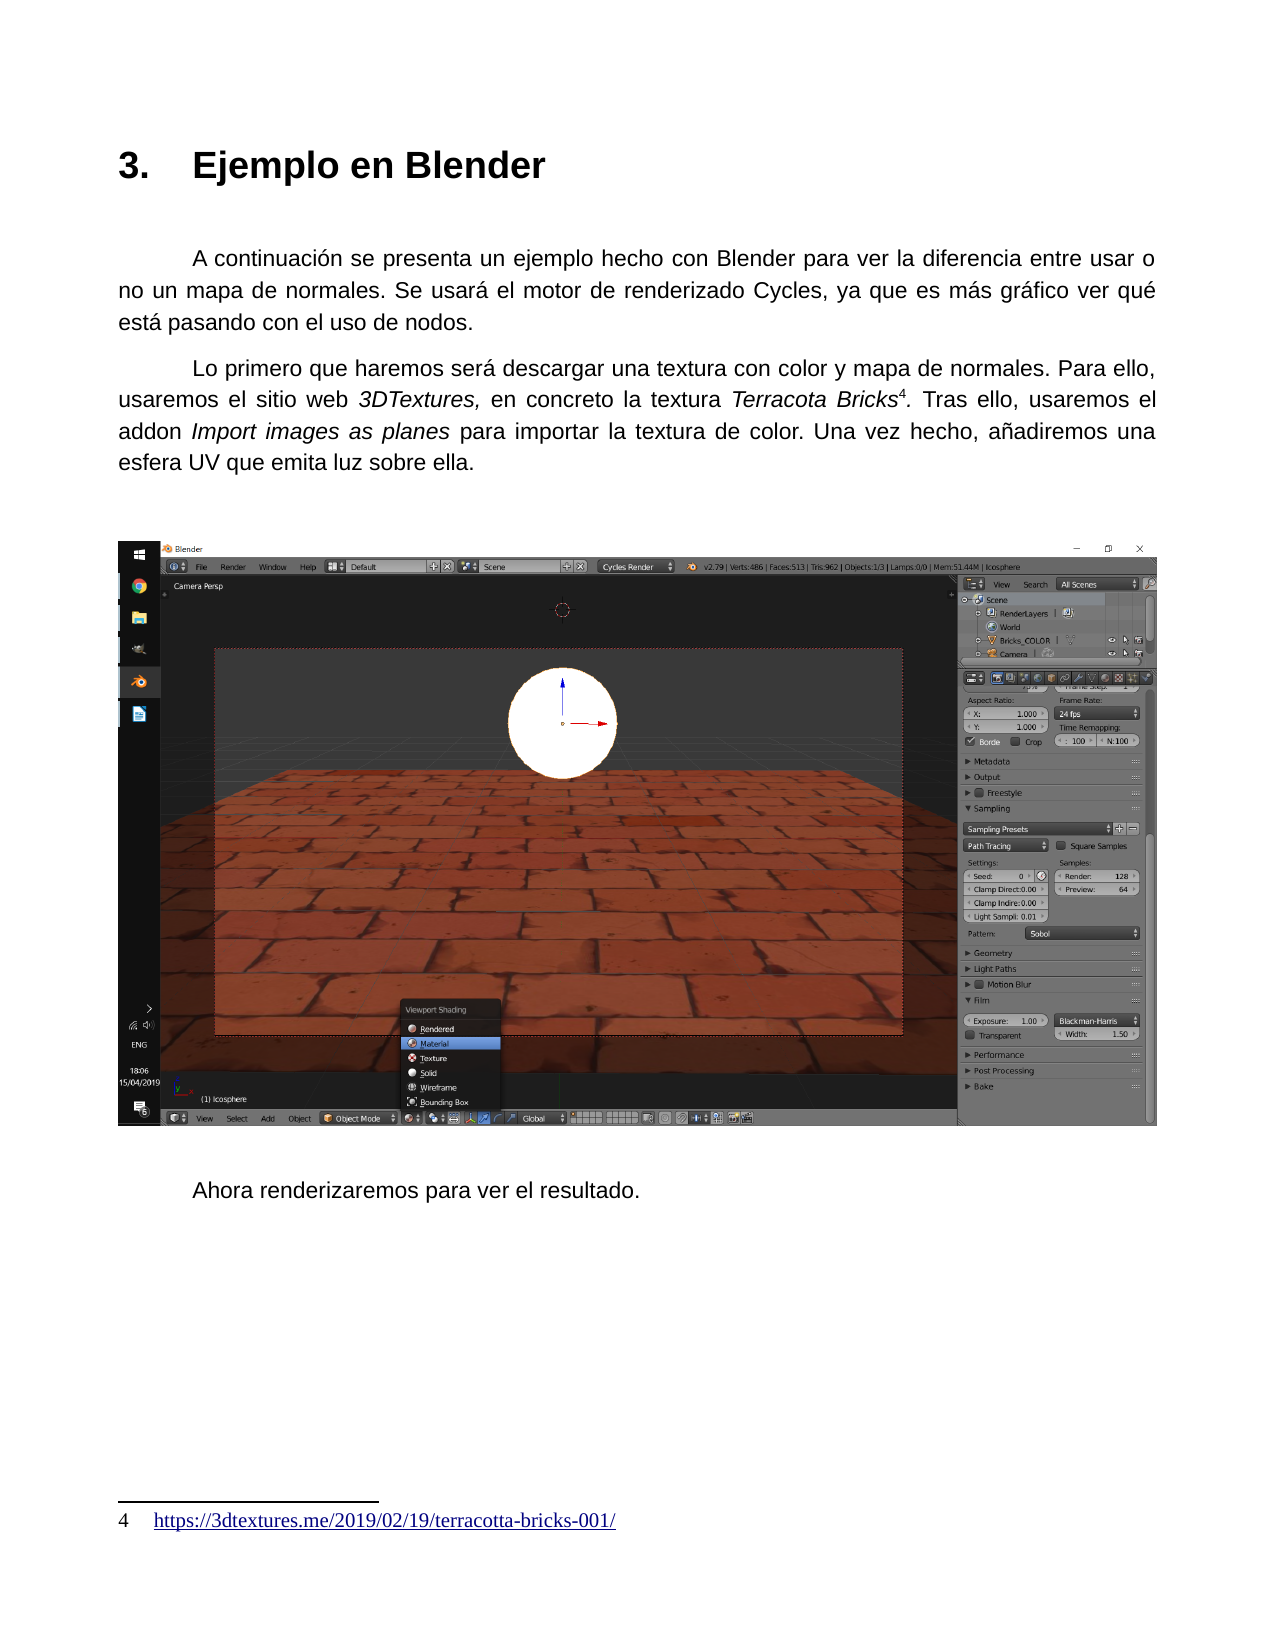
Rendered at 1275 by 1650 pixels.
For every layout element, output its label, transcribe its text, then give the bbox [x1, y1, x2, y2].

subtitle 3. Ejemplo en Blender [118, 143, 1157, 187]
text Ahora renderizaremos para ver el resultado. [118, 1177, 1157, 1204]
text https://3dtextures.me/2019/02/19/terracotta-bricks-001/ [118, 1508, 1157, 1532]
picture [118, 541, 1157, 1126]
text A continuación se presenta un ejemplo hecho con Blender para ver la diferencia entre usar o no un mapa de normales. Se usará el motor de renderizado Cycles, ya que es más gráfico ver qué está pasando con el uso de nodos. [118, 245, 1157, 335]
text Lo primero que haremos será descargar una textura con color y mapa de normales. Para ello, usaremos el sitio web 3DTextures, en concreto la textura Terracota Bricks. Tras ello, usaremos el addon Import images as planes para importar la textura de color. Una vez hecho, añadiremos una esfera UV que emita luz sobre ella. [118, 355, 1157, 476]
